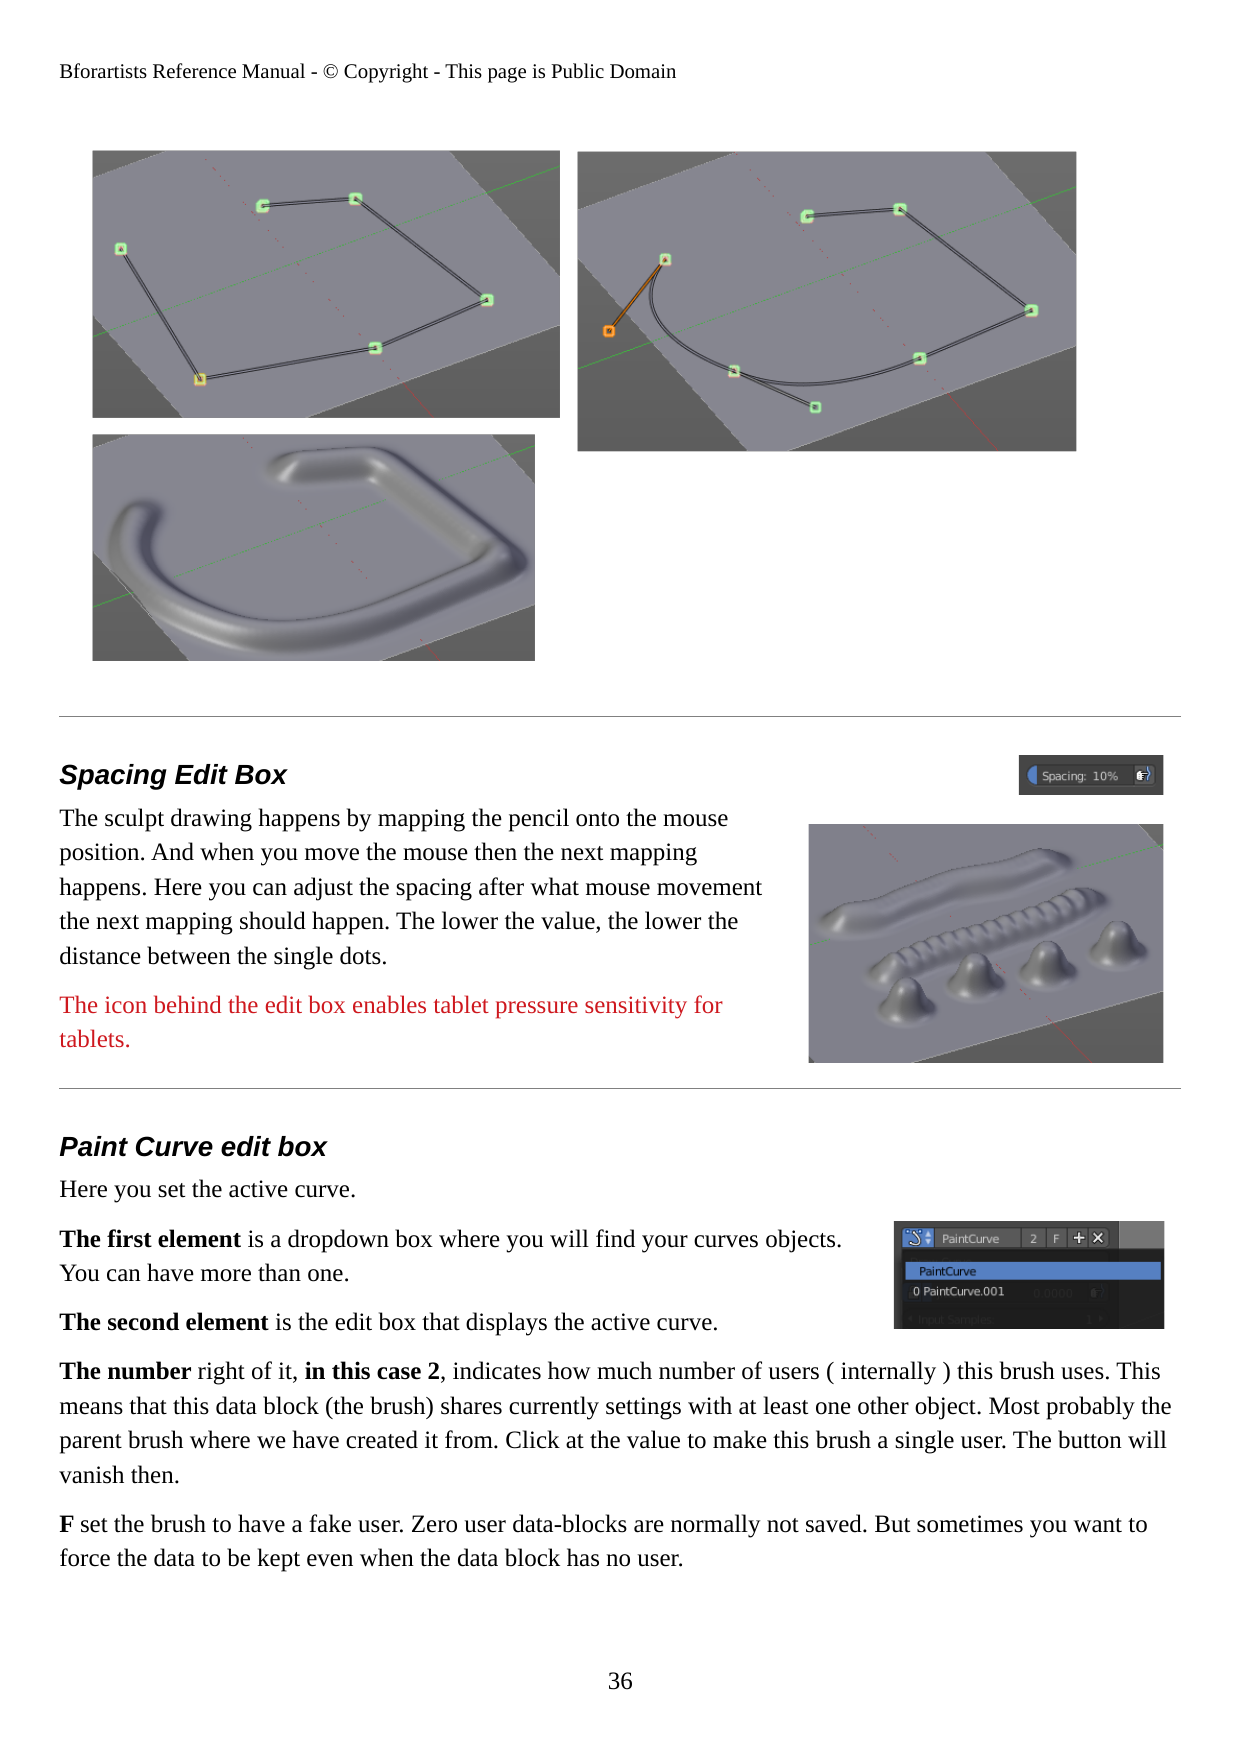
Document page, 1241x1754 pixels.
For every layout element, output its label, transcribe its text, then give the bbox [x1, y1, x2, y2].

text The sculpt drawing happens by mapping the pencil onto the mouse position. And when you move the mouse then the next mapping happens. Here you can adjust the spacing after what mouse movement the next mapping should happen. The lower the value, the lower the distance between the single dots. [59, 803, 1181, 970]
text Here you set the active curve. [59, 1174, 1181, 1203]
text The second element is the edit box that displays the active curve. [59, 1307, 1181, 1336]
picture [893, 1221, 1165, 1329]
subtitle Spacing Edit Box [59, 759, 1018, 791]
text F set the brush to have a fake user. Zero user data-blocks are normally not saved. But sometimes you want to force the data to be kept even when the data block has no user. [59, 1509, 1181, 1572]
picture [1018, 755, 1164, 795]
text The number right of it, in this case 2, indicates how much number of users ( internally ) this brush uses. This means that this data block (the brush) shares currently settings with at least one other object. Most probably the parent brush where we have created it from. Click at the value to make this brush a single user. The button will vanish then. [59, 1356, 1181, 1488]
picture [808, 824, 1164, 1063]
picture [76, 134, 1094, 685]
subtitle Paint Curve edit box [59, 1130, 1181, 1162]
text The icon behind the edit box enables tablet pressure sensitivity for tablets. [59, 990, 808, 1053]
subtitle [1164, 759, 1181, 791]
text The first element is a dropdown box where you will find your curves objects. You can have more than one. [59, 1224, 893, 1287]
